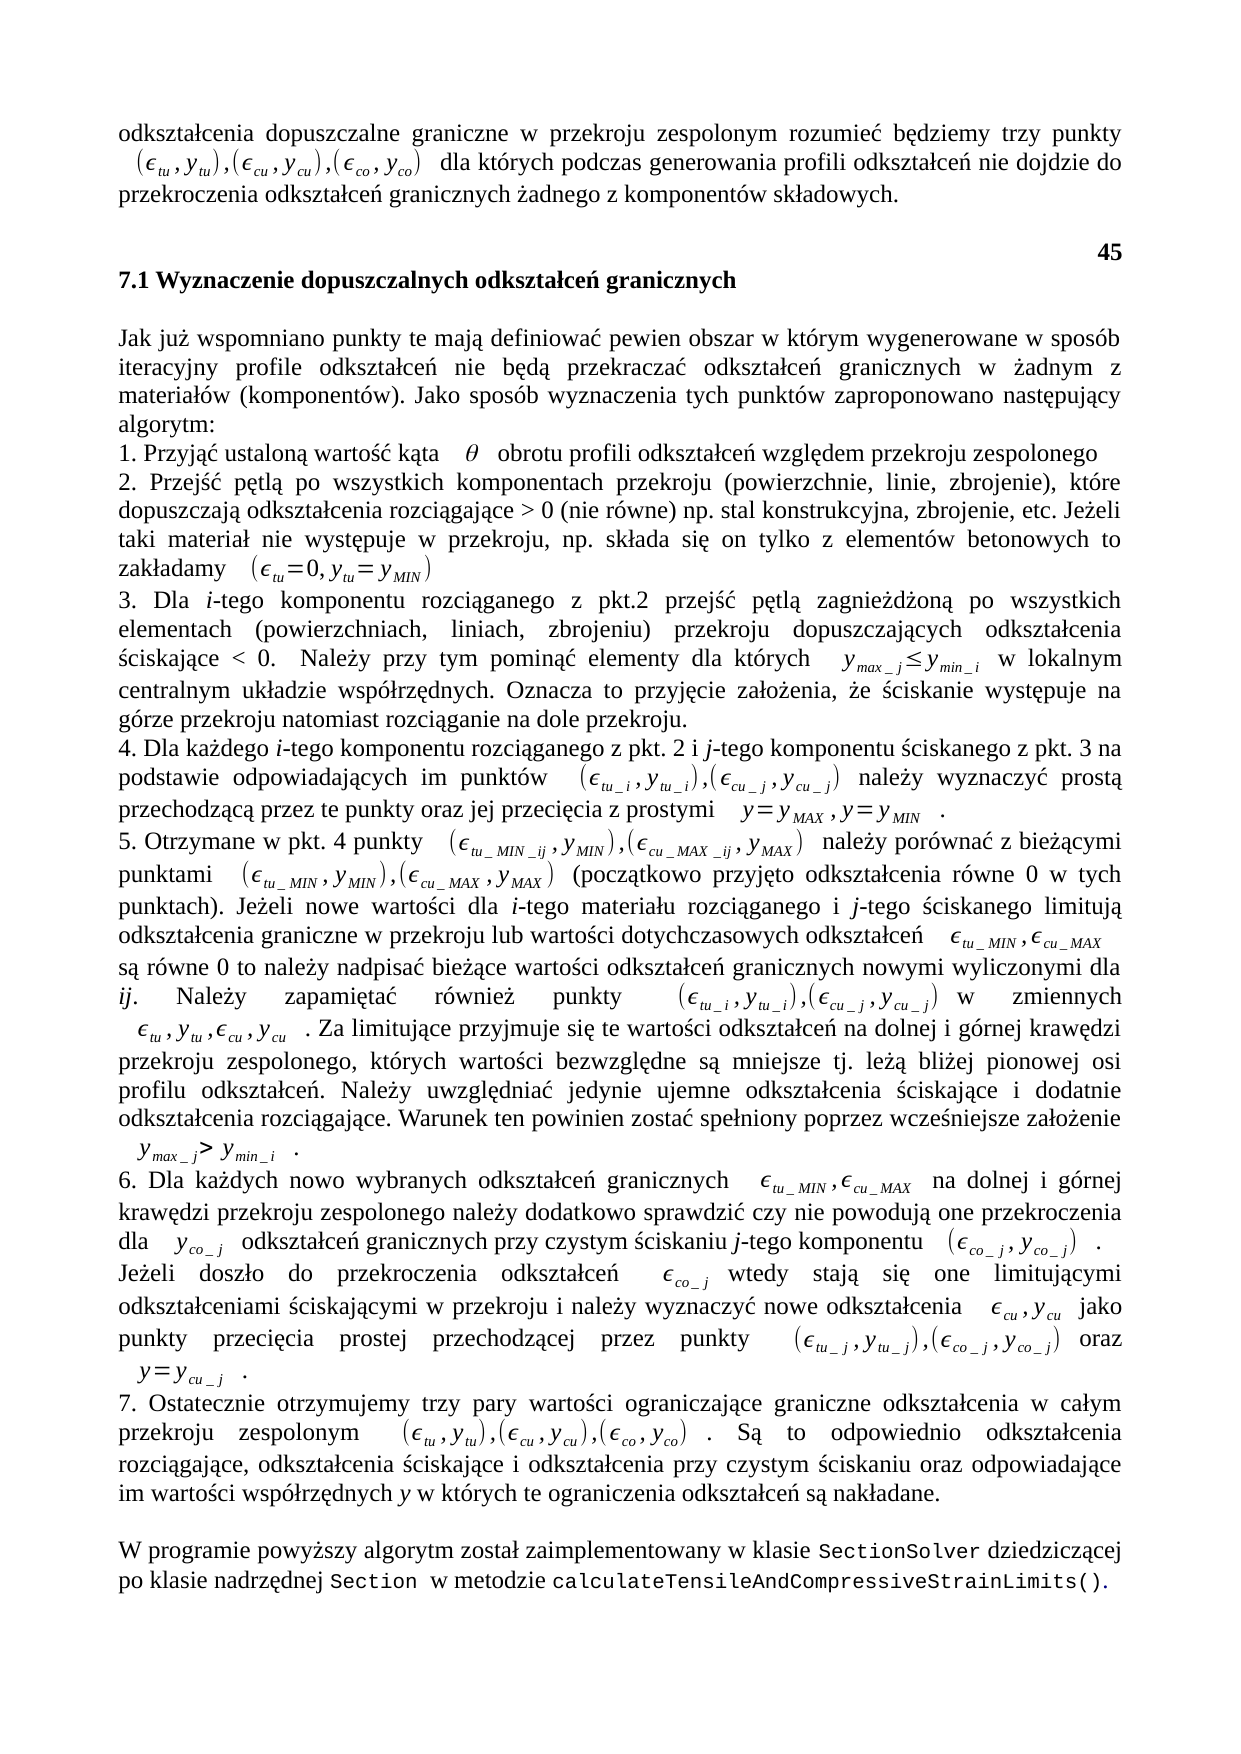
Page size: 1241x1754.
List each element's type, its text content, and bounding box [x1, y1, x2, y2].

list 3. Dla i-tego komponentu rozciąganego z pkt.2 przejść pętlą zagnieżdżoną po wszystkich elementach (powierzchniach, liniach, zbrojeniu) przekroju dopuszczających odkształcenia ściskające < 0. Należy przy tym pominąć elementy dla których w lokalnym centralnym układzie współrzędnych. Oznacza to przyjęcie założenia, że ściskanie występuje na górze przekroju natomiast rozciąganie na dole przekroju. [118, 585, 1122, 733]
text Metody summateInternalActions_XXX() oraz internalAction_XXX() służące do wyznaczania sił przekrojowych odpowiednio dla całego przekroju i dla poszczególnych jego komponentów jako jedyny parametr pobierają wskaźnik na obiekt klasy StrainProfile. Klasa ta służy do definiowania profili odkształceń, które mają być poddane procedurze całkowania numerycznego. Jej konstruktor przyjmuje następujące parametry: przekrój (wskaźnik na typ Section *) , kąt obrotu profilu odkształceń względem przekroju przekazanego jako pierwszy argument, wartość odkształceń dla oraz dla zdefiniowanych w lokalnym centralnym układzie współrzędnych obróconym o kąt przekazany jako drugi argument. Na podstawie tych danych wyliczane są pozostałe parametry profilu odkształceń tj. odległość pionowa osi obojętnej od początku lokalnego układu współrzędnych d oraz odkształcenia na wysokości początku układu współrzędnych . Mając zdefiniowane te parametry można z łatwością wyznaczyć wartości odkształceń (116) i co za tym idzie naprężeń w dowolnym punkcie przekroju zespolonego. Równie dobrze możemy obliczyć dla jakiej wartości współrzędnej y profil osiąga zadane odkształcenia jak to ma miejsce w przypadku mapowania odkształceń (102). Dla pojedynczego profilu odkształceń można wyznaczyć dokładnie jeden punkt w przestrzeni W celu określenia nośności przekroju zespolonego oraz skonstruowania krzywych i powierzchni interakcji potrzebna jest stosunkowo gęsta siatka punktów odpowiadających granicznym profilom odkształceń tj. takim profilom w przypadku których przynajmniej w jednym punkcie wykres odkształceń osiąga wartość graniczną np. graniczne ściskanie lub graniczne rozciąganie. Profile to można generować metodami iteracyjnymi w zakresie dopuszczalnych granicznych odkształceń ściskających i rozciągających dla całego przekroju. Przez odkształcenia dopuszczalne graniczne w przekroju zespolonym rozumieć będziemy trzy punkty dla których podczas generowania profili odkształceń nie dojdzie do przekroczenia odkształceń granicznych żadnego z komponentów składowych. [118, 118, 1122, 208]
text W programie powyższy algorytm został zaimplementowany w klasie SectionSolver dziedziczącej po klasie nadrzędnej Section w metodzie calculateTensileAndCompressiveStrainLimits(). [118, 1535, 1122, 1594]
list 7. Ostatecznie otrzymujemy trzy pary wartości ograniczające graniczne odkształcenia w całym przekroju zespolonym . Są to odpowiednio odkształcenia rozciągające, odkształcenia ściskające i odkształcenia przy czystym ściskaniu oraz odpowiadające im wartości współrzędnych y w których te ograniczenia odkształceń są nakładane. [118, 1388, 1122, 1507]
list 6. Dla każdych nowo wybranych odkształceń granicznych na dolnej i górnej krawędzi przekroju zespolonego należy dodatkowo sprawdzić czy nie powodują one przekroczenia dla odkształceń granicznych przy czystym ściskaniu j-tego komponentu . [118, 1165, 1122, 1258]
list 5. Otrzymane w pkt. 4 punkty należy porównać z bieżącymi punktami (początkowo przyjęto odkształcenia równe 0 w tych punktach). Jeżeli nowe wartości dla i-tego materiału rozciąganego i j-tego ściskanego limitują odkształcenia graniczne w przekroju lub wartości dotychczasowych odkształceń są równe 0 to należy nadpisać bieżące wartości odkształceń granicznych nowymi wyliczonymi dla ij. Należy zapamiętać również punkty w zmiennych . Za limitujące przyjmuje się te wartości odkształceń na dolnej i górnej krawędzi przekroju zespolonego, których wartości bezwzględne są mniejsze tj. leżą bliżej pionowej osi profilu odkształceń. Należy uwzględniać jedynie ujemne odkształcenia ściskające i dodatnie odkształcenia rozciągające. Warunek ten powinien zostać spełniony poprzez wcześniejsze założenie . [118, 826, 1122, 1165]
list 2. Przejść pętlą po wszystkich komponentach przekroju (powierzchnie, linie, zbrojenie), które dopuszczają odkształcenia rozciągające > 0 (nie równe) np. stal konstrukcyjna, zbrojenie, etc. Jeżeli taki materiał nie występuje w przekroju, np. składa się on tylko z elementów betonowych to zakładamy [118, 467, 1122, 585]
text Jak już wspomniano punkty te mają definiować pewien obszar w którym wygenerowane w sposób iteracyjny profile odkształceń nie będą przekraczać odkształceń granicznych w żadnym z materiałów (komponentów). Jako sposób wyznaczenia tych punktów zaproponowano następujący algorytm: [118, 323, 1122, 438]
list 4. Dla każdego i-tego komponentu rozciąganego z pkt. 2 i j-tego komponentu ściskanego z pkt. 3 na podstawie odpowiadających im punktów należy wyznaczyć prostą przechodzącą przez te punkty oraz jej przecięcia z prostymi . [118, 733, 1122, 826]
list 44 [118, 237, 1122, 266]
text Jeżeli doszło do przekroczenia odkształceń wtedy stają się one limitującymi odkształceniami ściskającymi w przekroju i należy wyznaczyć nowe odkształcenia jako punkty przecięcia prostej przechodzącej przez punkty oraz . [118, 1258, 1122, 1388]
list 7.1 Wyznaczenie dopuszczalnych odkształceń granicznych [118, 266, 1122, 294]
list 1. Przyjąć ustaloną wartość kąta obrotu profili odkształceń względem przekroju zespolonego [118, 438, 1122, 467]
